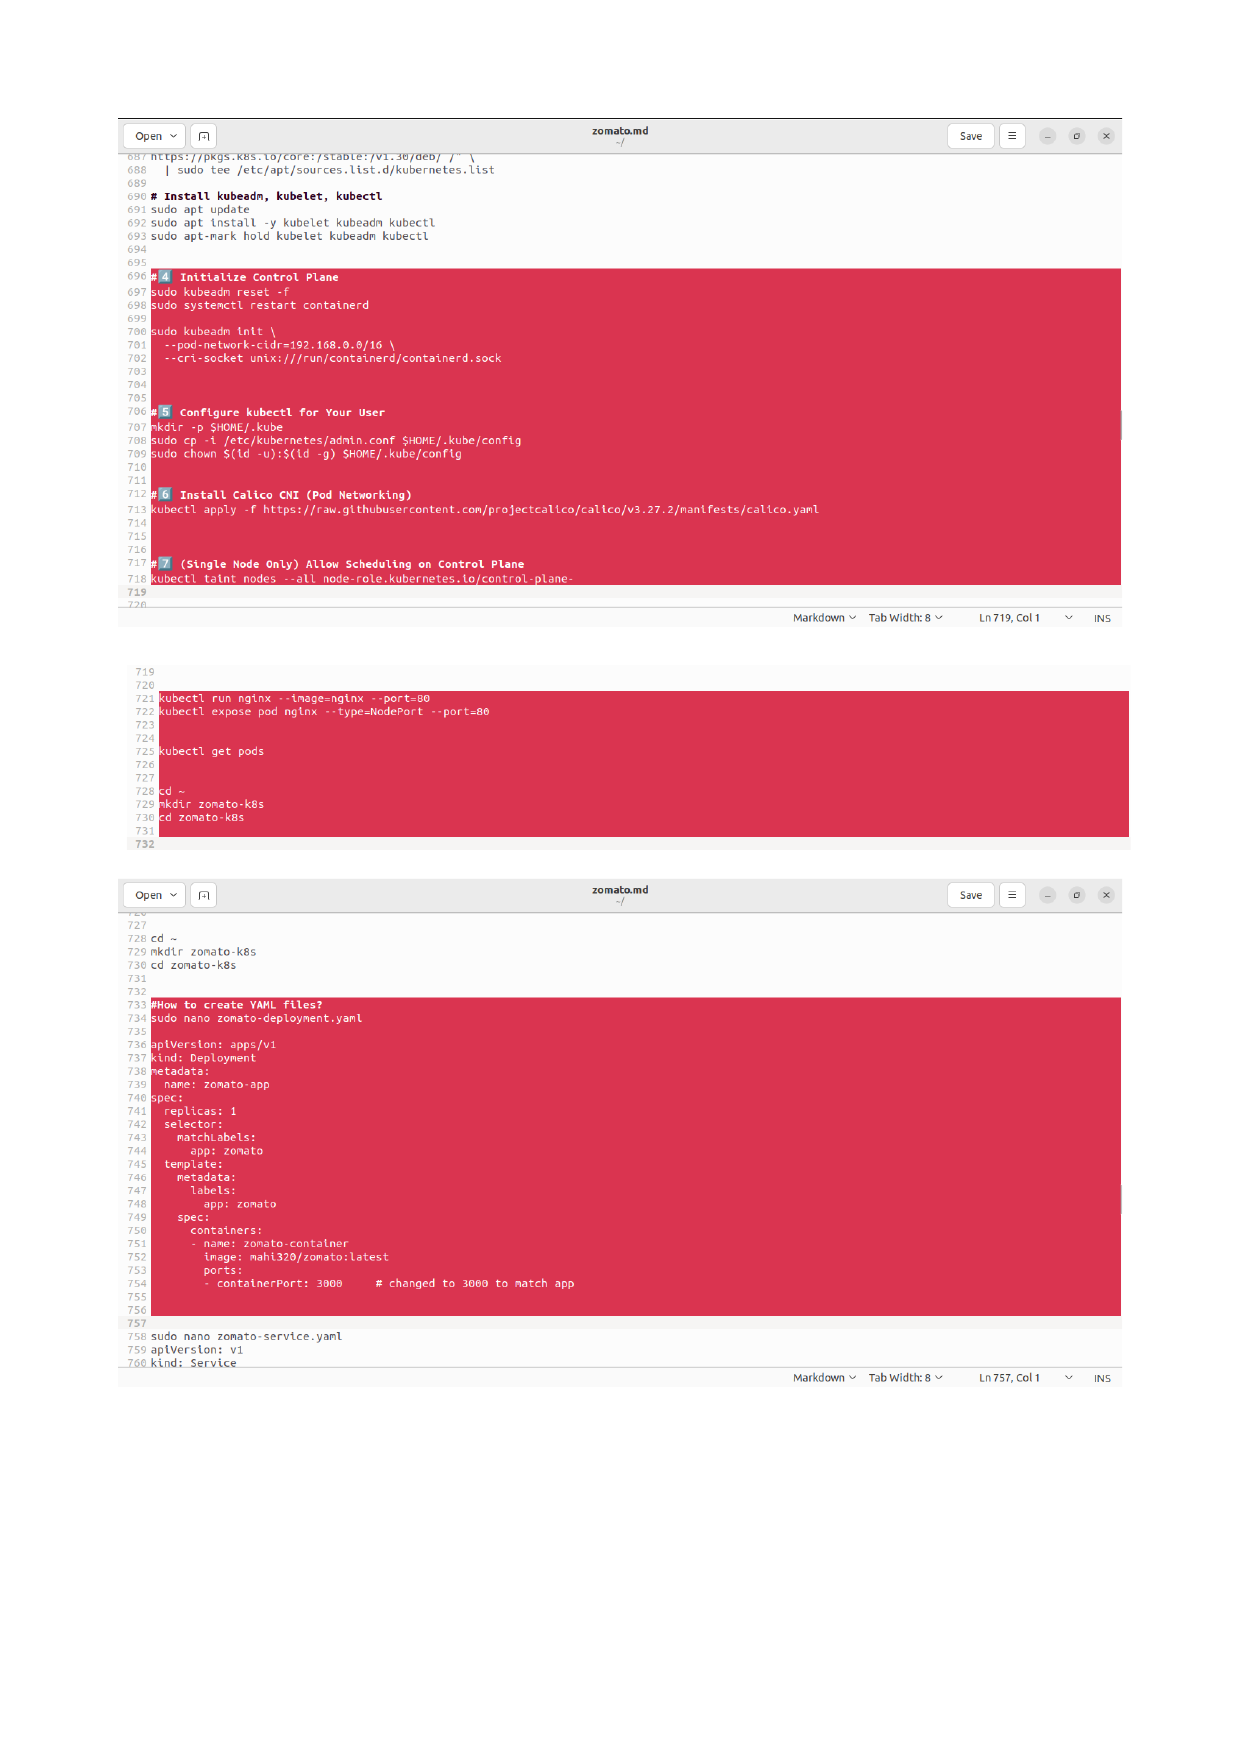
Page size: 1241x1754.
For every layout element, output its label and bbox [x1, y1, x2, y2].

picture [118, 878, 1123, 1387]
picture [126, 665, 1131, 850]
picture [118, 118, 1123, 627]
